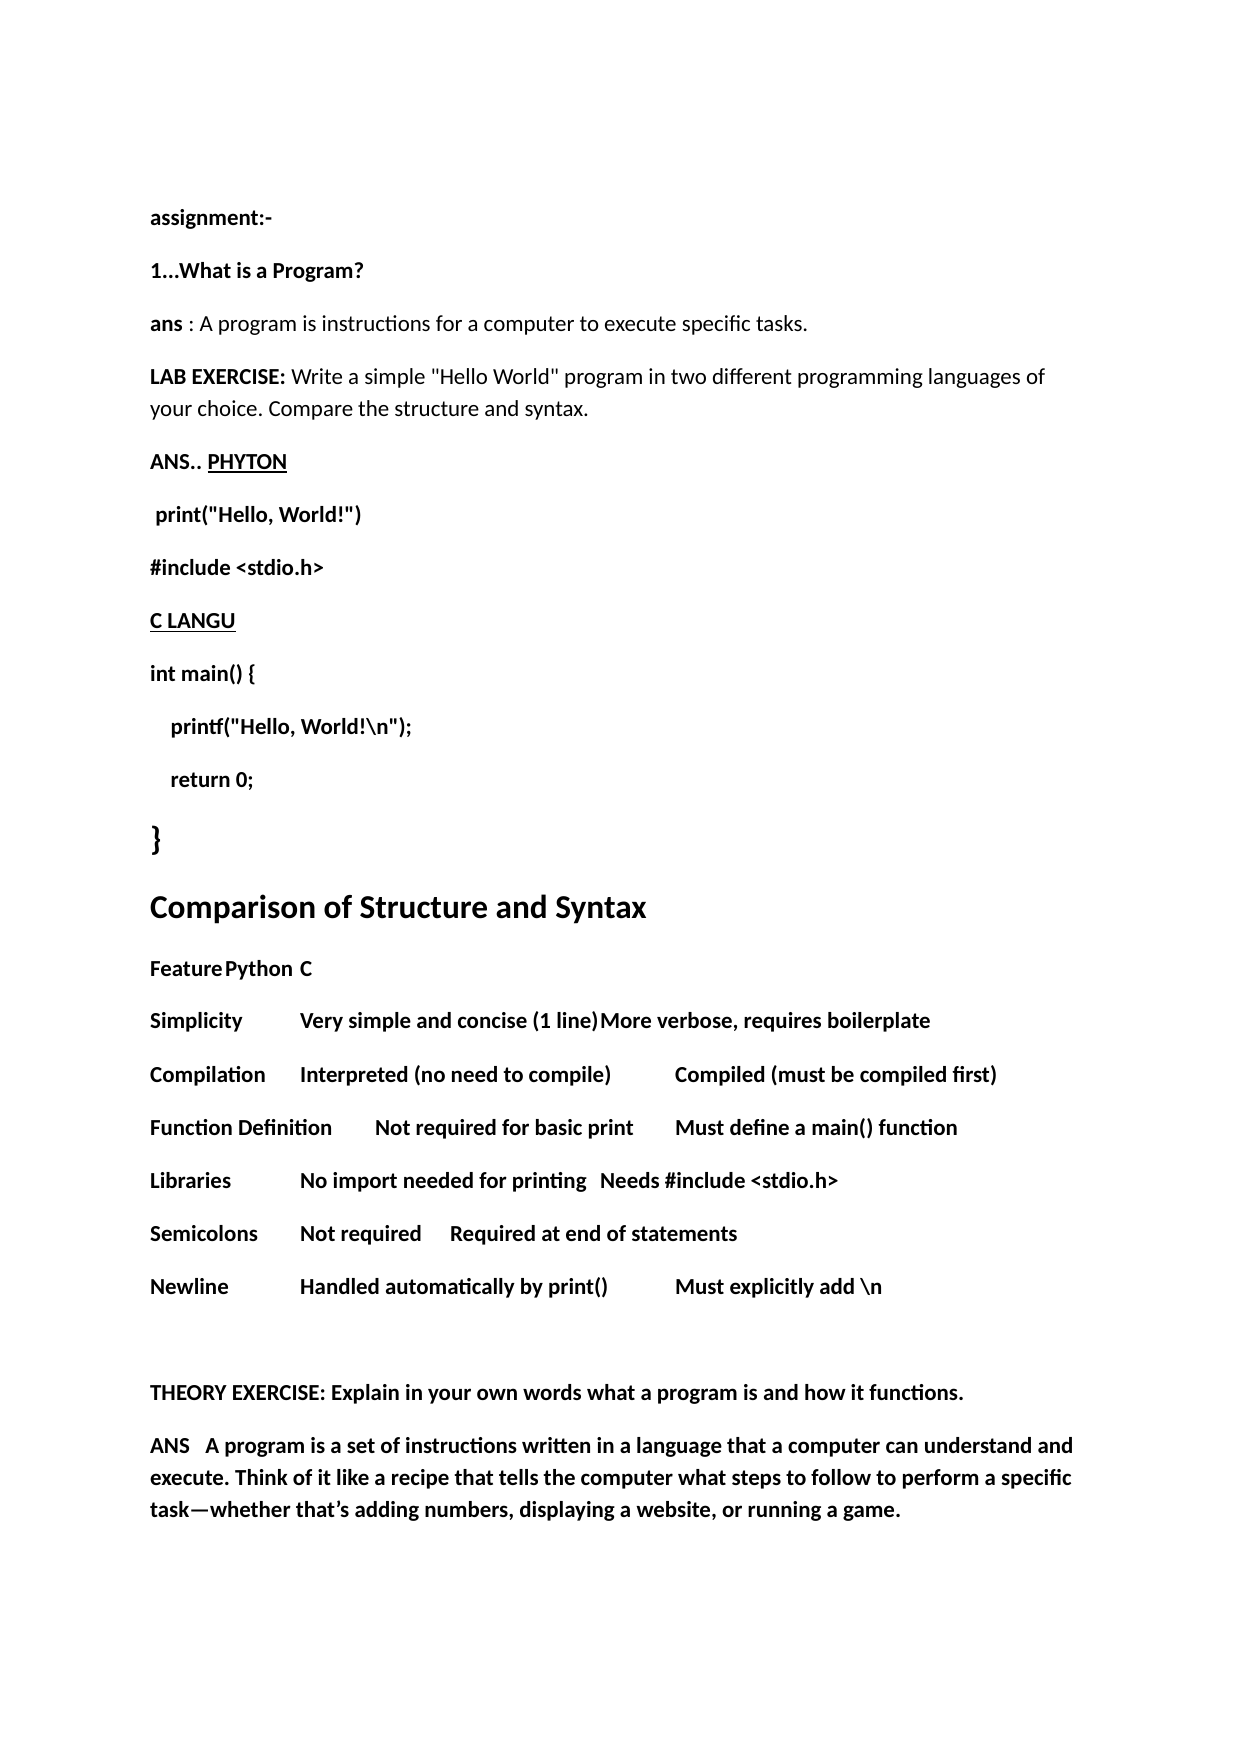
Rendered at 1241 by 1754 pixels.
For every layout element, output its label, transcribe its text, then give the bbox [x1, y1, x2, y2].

text ans : A program is instructions for a computer to execute specific tasks. [150, 309, 1090, 337]
text printf("Hello, World!\n"); [150, 712, 1090, 740]
text assignment:- [150, 203, 1090, 231]
text print("Hello, World!") [150, 500, 1090, 528]
text Compilation Interpreted (no need to compile) Compiled (must be compiled first) [150, 1060, 1090, 1088]
text return 0; [150, 765, 1090, 793]
text ANS A program is a set of instructions written in a language that a computer can understand and execute. Think of it like a recipe that tells the computer what steps to follow to perform a specific task—whether that’s adding numbers, displaying a website, or running a game. [150, 1431, 1090, 1523]
text } [150, 818, 1090, 859]
text Comparison of Structure and Syntax [150, 886, 1090, 927]
text LAB EXERCISE: Write a simple "Hello World" program in two different programming languages of your choice. Compare the structure and syntax. [150, 362, 1090, 422]
text 1...What is a Program? [150, 256, 1090, 284]
text int main() { [150, 659, 1090, 687]
text Semicolons Not required Required at end of statements [150, 1219, 1090, 1247]
text Newline Handled automatically by print() Must explicitly add \n [150, 1272, 1090, 1300]
text ANS.. PHYTON [150, 447, 1090, 475]
text Function Definition Not required for basic print Must define a main() function [150, 1113, 1090, 1141]
text Libraries No import needed for printing Needs #include <stdio.h> [150, 1166, 1090, 1194]
text THEORY EXERCISE: Explain in your own words what a program is and how it functions. [150, 1378, 1090, 1406]
text #include <stdio.h> [150, 553, 1090, 581]
text Feature Python C [150, 954, 1090, 982]
text C LANGU [150, 606, 1090, 634]
text Simplicity Very simple and concise (1 line) More verbose, requires boilerplate [150, 1007, 1090, 1035]
